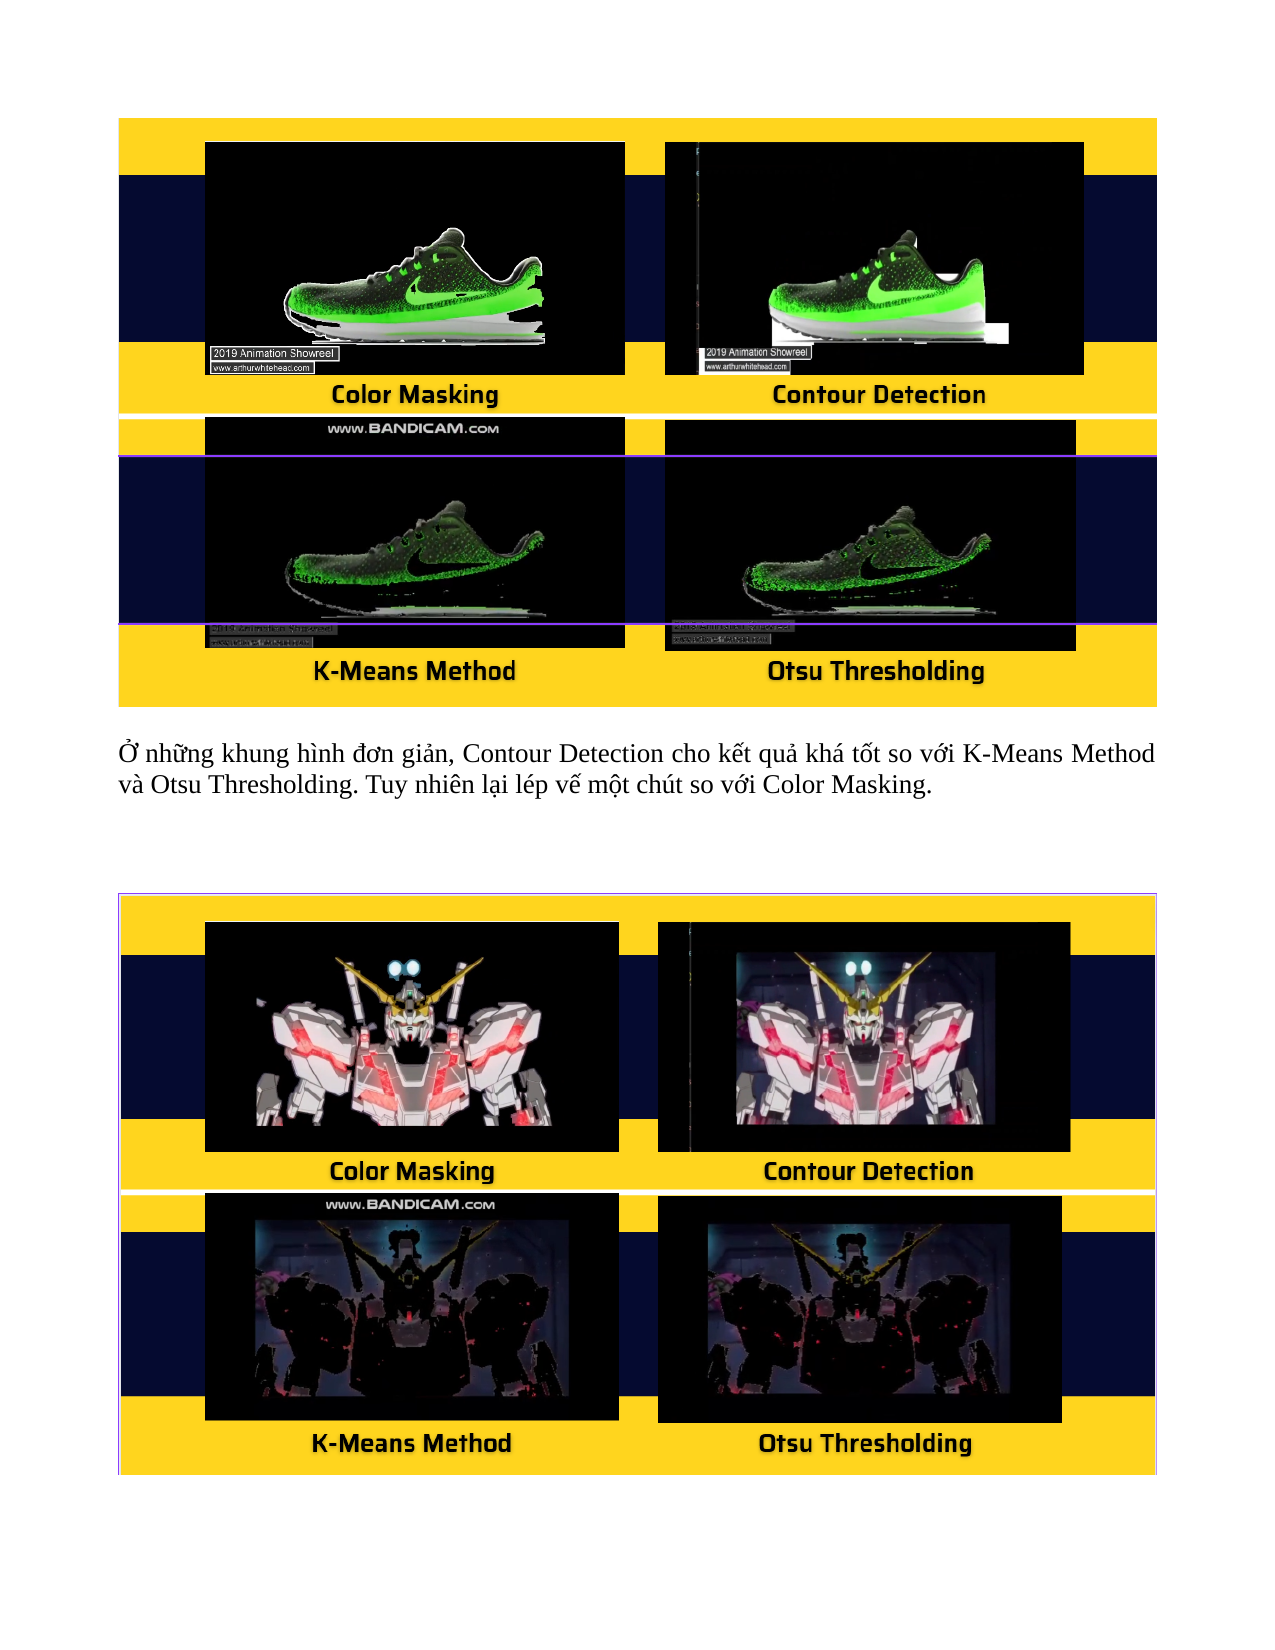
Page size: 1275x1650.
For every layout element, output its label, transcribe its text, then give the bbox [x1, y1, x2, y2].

picture [118, 893, 1157, 1475]
text Ở những khung hình đơn giản, Contour Detection cho kết quả khá tốt so với K-Means Method và Otsu Thresholding. Tuy nhiên lại lép vế một chút so với Color Masking. [118, 737, 1157, 799]
picture [118, 118, 1157, 707]
